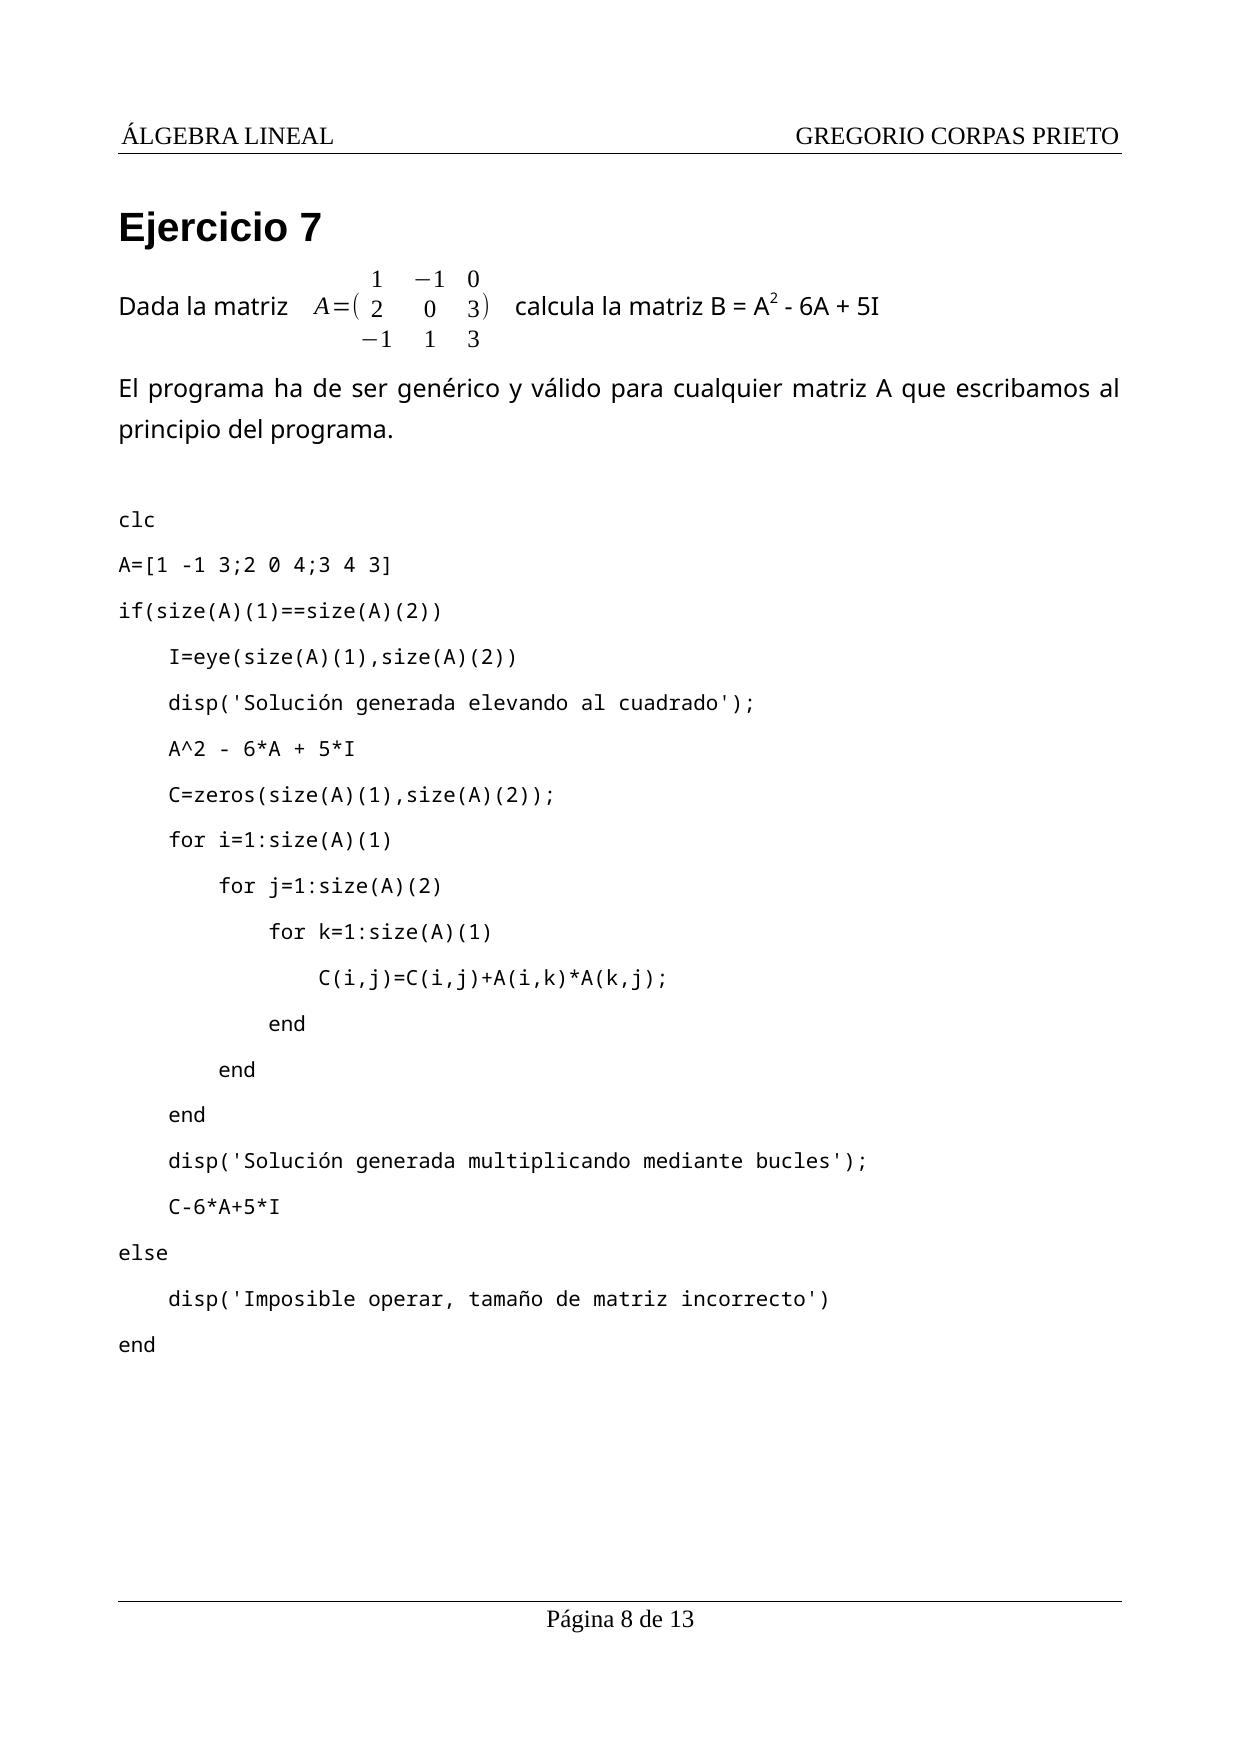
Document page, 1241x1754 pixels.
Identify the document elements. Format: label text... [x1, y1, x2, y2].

text for j=1:size(A)(2) [118, 871, 1122, 900]
text end [118, 1009, 1122, 1037]
text disp('Solución generada elevando al cuadrado'); [118, 688, 1122, 716]
text A=[1 -1 3;2 0 4;3 4 3] [118, 551, 1122, 579]
subtitle Ejercicio 7 [118, 203, 1122, 250]
text El programa ha de ser genérico y válido para cualquier matriz A que escribamos al principio del programa. [118, 371, 1122, 446]
text I=eye(size(A)(1),size(A)(2)) [118, 642, 1122, 671]
text for i=1:size(A)(1) [118, 826, 1122, 854]
text clc [118, 505, 1122, 533]
text end [118, 1101, 1122, 1129]
text A^2 - 6*A + 5*I [118, 734, 1122, 762]
text for k=1:size(A)(1) [118, 917, 1122, 946]
text disp('Solución generada multiplicando mediante bucles'); [118, 1146, 1122, 1175]
text Dada la matriz calcula la matriz B = A2 - 6A + 5I [118, 263, 1122, 352]
text C(i,j)=C(i,j)+A(i,k)*A(k,j); [118, 963, 1122, 991]
text end [118, 1055, 1122, 1083]
text disp('Imposible operar, tamaño de matriz incorrecto') [118, 1284, 1122, 1312]
text C=zeros(size(A)(1),size(A)(2)); [118, 780, 1122, 808]
text C-6*A+5*I [118, 1192, 1122, 1221]
text else [118, 1238, 1122, 1266]
text end [118, 1330, 1122, 1358]
text if(size(A)(1)==size(A)(2)) [118, 596, 1122, 625]
